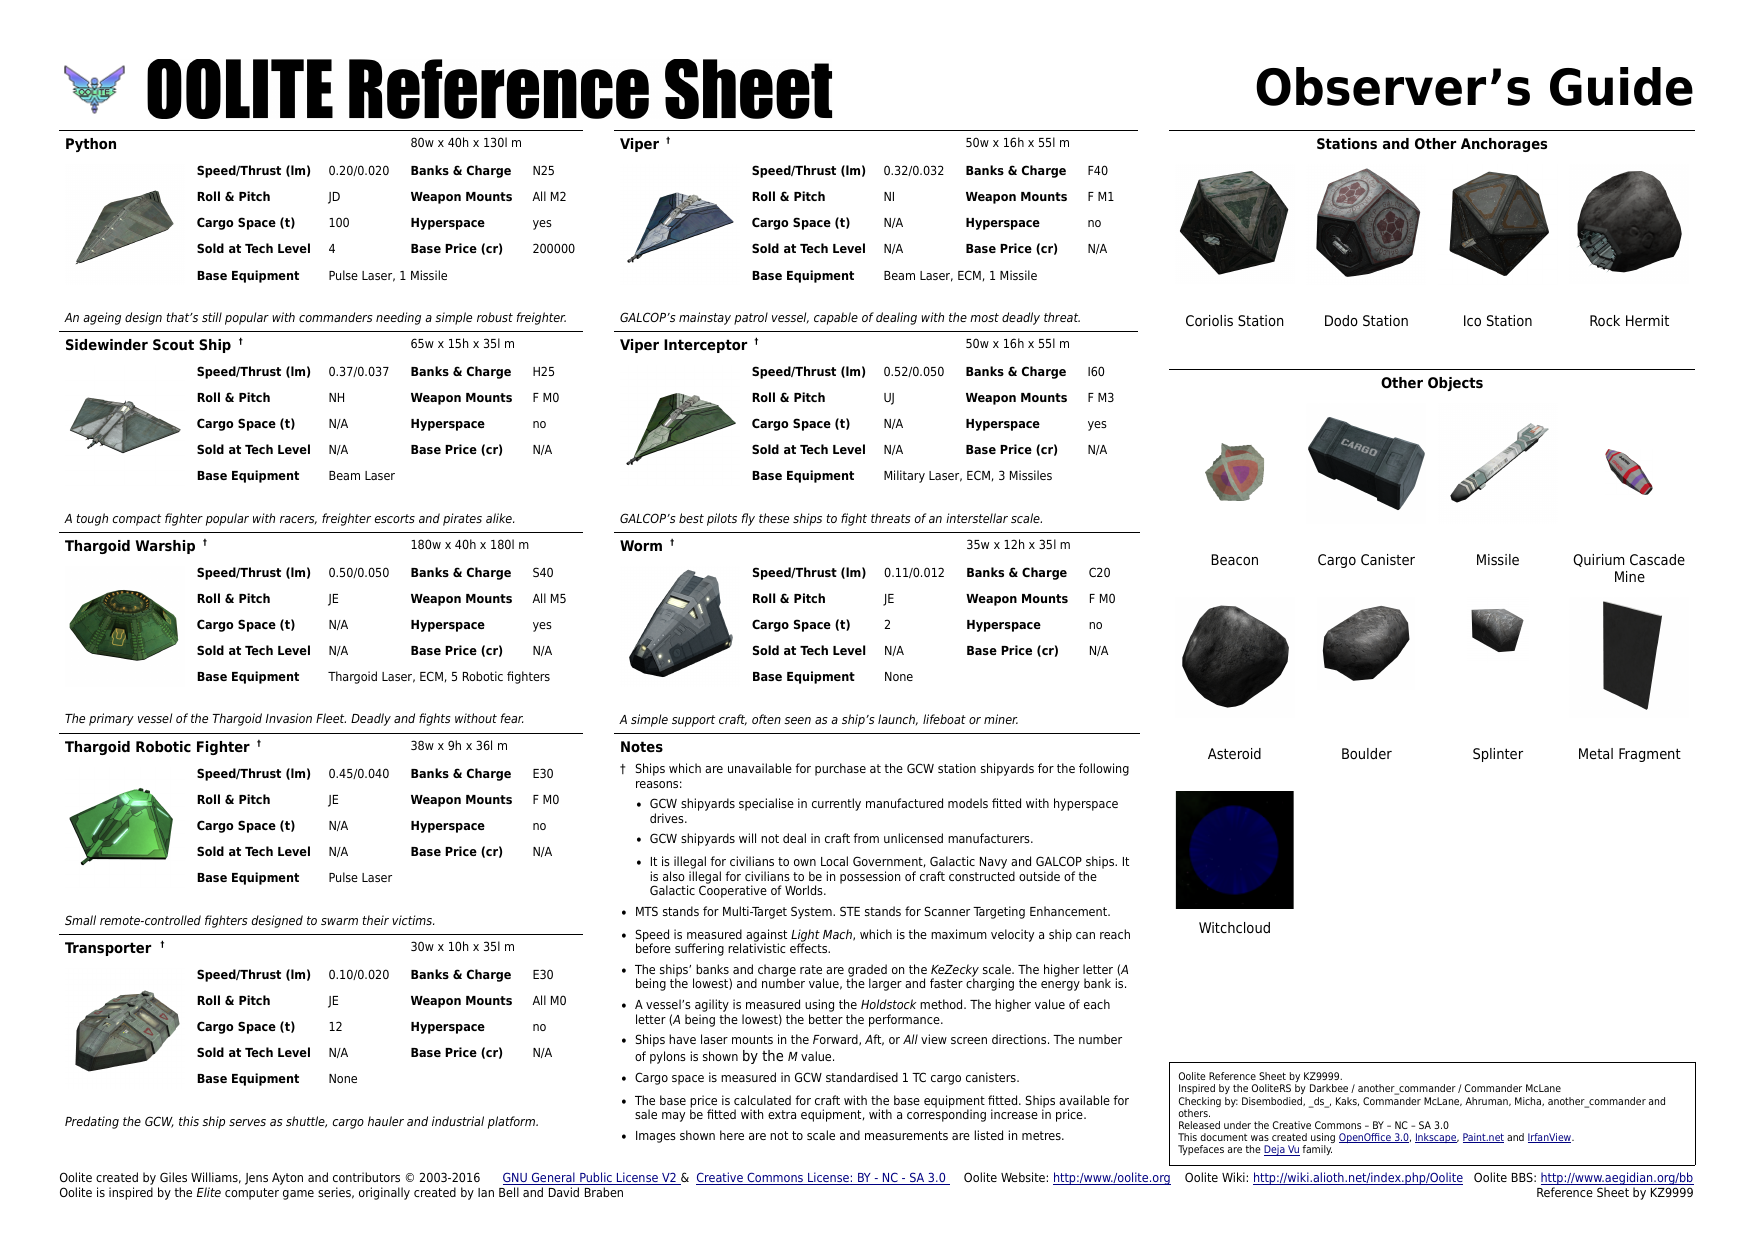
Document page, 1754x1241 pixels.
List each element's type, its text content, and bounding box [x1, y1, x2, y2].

table_cell The primary vessel of the Thargoid Invasion Fleet. Deadly and fights without fear. [59, 707, 583, 733]
table_cell 100 [323, 211, 404, 237]
table_cell Banks & Charge [961, 560, 1083, 586]
picture [64, 164, 186, 285]
table_cell Banks & Charge [405, 963, 526, 988]
table_cell [614, 797, 629, 832]
table_cell [1563, 598, 1569, 717]
table_cell [1563, 592, 1695, 597]
table_cell 0.20/0.020 [323, 159, 404, 184]
table_cell N25 [526, 159, 583, 184]
text Inspired by the OoliteRS by Darkbee / another_commander / Commander McLane [1178, 1083, 1686, 1095]
table_cell Base Price (cr) [405, 237, 526, 263]
table_cell Base Equipment [746, 263, 877, 305]
table_cell Thargoid Laser, ECM, 5 Robotic fighters [323, 665, 583, 707]
table_cell • [614, 1033, 629, 1071]
table_cell [59, 560, 191, 707]
table_cell E30 [526, 761, 583, 787]
table_cell N/A [878, 237, 959, 263]
table_cell NI [878, 185, 959, 211]
picture [1174, 164, 1295, 284]
table_cell [1169, 598, 1300, 740]
table_cell [1300, 159, 1432, 307]
table_cell Speed/Thrust (lm) [191, 761, 322, 787]
table_cell [1563, 914, 1695, 959]
table_cell Sold at Tech Level [191, 639, 322, 664]
table_cell Base Equipment [191, 263, 322, 305]
table_cell Banks & Charge [405, 159, 526, 184]
table_header Thargoid Warship † [59, 533, 404, 560]
table_cell 0.32/0.032 [878, 159, 959, 184]
table_cell JE [323, 586, 404, 612]
table_cell [1300, 786, 1432, 914]
table_cell Military Laser, ECM, 3 Missiles [878, 464, 1138, 506]
picture [64, 968, 186, 1089]
table_cell Boulder [1300, 740, 1432, 786]
picture [61, 56, 128, 122]
picture [1174, 597, 1295, 718]
table_cell [1169, 159, 1300, 307]
table_cell Banks & Charge [960, 159, 1081, 184]
table_cell GALCOP’s best pilots fly these ships to fight threats of an interstellar scale. [614, 506, 1138, 532]
table_cell N/A [323, 839, 404, 865]
table_cell 0.50/0.050 [323, 560, 404, 586]
table_cell Speed/Thrust (lm) [191, 159, 322, 184]
table_cell F M0 [1083, 586, 1140, 612]
table_cell Asteroid [1169, 740, 1300, 786]
table_header Python [59, 131, 404, 158]
table_cell GCW shipyards will not deal in craft from unlicensed manufacturers. [644, 832, 1140, 855]
picture [1437, 403, 1558, 524]
table_cell [614, 285, 746, 305]
table_cell Hyperspace [405, 211, 526, 237]
table_cell yes [526, 613, 583, 638]
table_cell [59, 285, 191, 305]
table_cell F40 [1081, 159, 1138, 184]
table_cell Base Price (cr) [960, 237, 1081, 263]
table_cell N/A [1081, 438, 1138, 463]
table_cell Sold at Tech Level [191, 438, 322, 463]
table_cell I60 [1081, 359, 1138, 385]
table_cell N/A [526, 839, 583, 865]
table_cell N/A [1081, 237, 1138, 263]
table_cell Weapon Mounts [960, 385, 1081, 411]
table_cell [1300, 398, 1432, 403]
table_cell F M1 [1081, 185, 1138, 211]
table_cell Roll & Pitch [191, 385, 322, 411]
table_cell JD [323, 185, 404, 211]
table_cell Sold at Tech Level [746, 438, 877, 463]
table_cell Images shown here are not to scale and measurements are listed in metres. [629, 1129, 1140, 1151]
table_cell [1432, 598, 1563, 740]
table_cell Predating the GCW, this ship serves as shuttle, cargo hauler and industrial platform. [59, 1109, 583, 1135]
table_cell [1563, 718, 1695, 740]
table_cell GALCOP’s mainstay patrol vessel, capable of dealing with the most deadly threat. [614, 305, 1138, 331]
table_cell NH [323, 385, 404, 411]
table_cell 0.52/0.050 [878, 359, 959, 385]
table_cell Cargo Space (t) [191, 211, 322, 237]
table_cell All M2 [526, 185, 583, 211]
table_cell The ships’ banks and charge rate are graded on the KeZecky scale. The higher letter (A being the lowest) and number value, the larger and faster charging the energy bank is. [629, 963, 1140, 998]
table_cell Cargo Space (t) [746, 411, 877, 437]
table_cell N/A [323, 438, 404, 463]
table_header Transporter † [59, 935, 404, 962]
table_cell Hyperspace [405, 411, 526, 437]
table_cell N/A [1083, 639, 1140, 664]
table_cell [1432, 786, 1563, 914]
table_cell no [526, 813, 583, 839]
table_cell 2 [878, 613, 961, 638]
table_cell N/A [323, 1041, 404, 1067]
table_cell Hyperspace [405, 813, 526, 839]
table_cell N/A [526, 1041, 583, 1067]
table_cell Weapon Mounts [405, 185, 526, 211]
table_cell 0.10/0.020 [323, 963, 404, 988]
table_cell 200000 [526, 237, 583, 263]
table_cell [614, 159, 746, 284]
table_header 35w x 12h x 35l m [961, 533, 1140, 560]
table_cell Coriolis Station [1169, 307, 1300, 352]
table_cell Roll & Pitch [746, 586, 878, 612]
table_cell The base price is calculated for craft with the base equipment fitted. Ships available for sale may be fitted with extra equipment, with a corresponding increase in price. [629, 1094, 1140, 1128]
table_cell H25 [526, 359, 583, 385]
picture [64, 767, 186, 888]
table_cell N/A [526, 438, 583, 463]
table_cell Speed/Thrust (lm) [746, 560, 878, 586]
table_cell N/A [323, 813, 404, 839]
table_cell Dodo Station [1300, 307, 1432, 352]
picture [147, 59, 833, 119]
table_cell Hyperspace [405, 1015, 526, 1041]
table_cell no [526, 411, 583, 437]
table_cell Cargo Canister [1300, 546, 1432, 592]
table_cell JE [323, 989, 404, 1014]
table_header 30w x 10h x 35l m [405, 935, 583, 962]
table_header Sidewinder Scout Ship † [59, 332, 404, 359]
picture [619, 365, 740, 486]
table_header 50w x 16h x 55l m [960, 131, 1138, 158]
table_cell Speed is measured against Light Mach, which is the maximum velocity a ship can reach before suffering relativistic effects. [629, 928, 1140, 963]
table_cell Cargo Space (t) [191, 613, 322, 638]
table_cell Weapon Mounts [960, 185, 1081, 211]
table_cell Base Price (cr) [961, 639, 1083, 664]
table_cell • [629, 832, 643, 855]
text This document was created using OpenOffice 3.0, Inkscape, Paint.net and IrfanView. [1178, 1132, 1686, 1144]
picture [1437, 164, 1558, 285]
table_cell A simple support craft, often seen as a ship’s launch, lifeboat or miner. [614, 707, 1140, 733]
table_cell Speed/Thrust (lm) [191, 359, 322, 385]
table_cell Banks & Charge [405, 359, 526, 385]
table_cell [1563, 786, 1695, 914]
table_cell Weapon Mounts [961, 586, 1083, 612]
table_cell Cargo Space (t) [191, 813, 322, 839]
table_cell Notes [614, 734, 1140, 762]
table_cell Pulse Laser [323, 865, 583, 908]
table_cell [1563, 398, 1695, 546]
table_cell [1432, 592, 1563, 597]
table_cell Missile [1432, 546, 1563, 592]
table_header 80w x 40h x 130l m [405, 131, 583, 158]
table_cell [1300, 592, 1432, 597]
table_cell MTS stands for Multi-Target System. STE stands for Scanner Targeting Enhancement. [629, 905, 1140, 928]
table_cell F M0 [526, 385, 583, 411]
picture [619, 566, 741, 687]
picture [1605, 449, 1653, 495]
picture [1205, 443, 1265, 501]
table_cell Beam Laser [323, 464, 583, 506]
table_cell Base Price (cr) [405, 639, 526, 664]
table_cell Cargo Space (t) [746, 211, 877, 237]
picture [619, 164, 740, 285]
table_cell Banks & Charge [960, 359, 1081, 385]
table_cell GCW shipyards specialise in currently manufactured models fitted with hyperspace drives. [644, 797, 1140, 832]
text Oolite Reference Sheet by KZ9999. [1178, 1071, 1686, 1083]
table_cell Hyperspace [961, 613, 1083, 638]
table_cell [614, 855, 629, 905]
picture [1175, 791, 1294, 909]
picture [1569, 597, 1689, 718]
text Typefaces are the Deja Vu family. [1178, 1144, 1686, 1156]
table_cell [1432, 404, 1437, 523]
table_cell [614, 560, 746, 707]
table_cell • [614, 1129, 629, 1151]
table_header 50w x 16h x 55l m [960, 332, 1138, 359]
table_cell An ageing design that’s still popular with commanders needing a simple robust freighter. [59, 305, 583, 331]
table_cell None [878, 665, 1140, 707]
picture [1466, 597, 1529, 663]
table_cell F M3 [1081, 385, 1138, 411]
table_cell Banks & Charge [405, 560, 526, 586]
table_header 65w x 15h x 35l m [405, 332, 583, 359]
table_cell [59, 159, 191, 284]
table_cell [1300, 524, 1432, 546]
table_cell • [614, 1071, 629, 1093]
table_cell [1432, 524, 1563, 546]
table_cell Base Equipment [191, 1067, 322, 1109]
table_cell All M5 [526, 586, 583, 612]
table_cell N/A [878, 438, 959, 463]
table_header 38w x 9h x 36l m [405, 734, 583, 761]
table_cell Witchcloud [1169, 914, 1300, 959]
table_cell C20 [1083, 560, 1140, 586]
table_cell [1300, 404, 1306, 523]
table_cell Base Price (cr) [960, 438, 1081, 463]
table_cell [1689, 598, 1695, 717]
table_cell no [526, 1015, 583, 1041]
table_cell Small remote-controlled fighters designed to swarm their victims. [59, 908, 583, 934]
table_cell Speed/Thrust (lm) [191, 963, 322, 988]
table_cell N/A [526, 639, 583, 664]
table_cell N/A [323, 411, 404, 437]
table_cell Roll & Pitch [746, 185, 877, 211]
table_cell [1432, 398, 1563, 403]
table_cell [59, 1089, 191, 1109]
table_cell It is illegal for civilians to own Local Government, Galactic Navy and GALCOP ships. It is also illegal for civilians to be in possession of craft constructed outside of the Galactic Cooperative of Worlds. [644, 855, 1140, 905]
table_header Other Objects [1169, 370, 1695, 398]
table_cell • [614, 1094, 629, 1128]
table_cell Base Equipment [191, 665, 322, 707]
table_cell [1427, 404, 1432, 523]
table_cell Roll & Pitch [191, 989, 322, 1014]
table_cell [614, 832, 629, 855]
table_cell 4 [323, 237, 404, 263]
text Released under the Creative Commons – BY – NC – SA 3.0 [1178, 1119, 1686, 1132]
table_cell • [614, 963, 629, 998]
table_cell JE [323, 787, 404, 813]
table_cell Base Equipment [191, 865, 322, 908]
table_cell Roll & Pitch [191, 586, 322, 612]
table_cell Pulse Laser, 1 Missile [323, 263, 583, 305]
table_cell Base Price (cr) [405, 1041, 526, 1067]
table_cell Beam Laser, ECM, 1 Missile [878, 263, 1138, 305]
table_header Thargoid Robotic Fighter † [59, 734, 404, 761]
table_cell Base Price (cr) [405, 438, 526, 463]
table_cell Base Equipment [191, 464, 322, 506]
table_cell Hyperspace [405, 613, 526, 638]
table_cell Base Equipment [746, 665, 878, 707]
table_cell Weapon Mounts [405, 787, 526, 813]
table_cell [59, 888, 191, 908]
table_cell Sold at Tech Level [191, 1041, 322, 1067]
table_cell Cargo Space (t) [191, 411, 322, 437]
table_cell • [614, 998, 629, 1033]
table_header Worm † [614, 533, 961, 560]
table_cell Banks & Charge [405, 761, 526, 787]
table_cell Splinter [1432, 740, 1563, 786]
table_cell no [1083, 613, 1140, 638]
table_cell [1300, 598, 1432, 740]
table_cell Cargo space is measured in GCW standardised 1 TC cargo canisters. [629, 1071, 1140, 1093]
table_cell • [629, 855, 643, 905]
table_cell Hyperspace [960, 411, 1081, 437]
table_cell Sold at Tech Level [191, 237, 322, 263]
table_cell Hyperspace [960, 211, 1081, 237]
picture [1306, 403, 1427, 524]
picture [1569, 164, 1689, 284]
table_cell [1432, 914, 1563, 959]
table_cell E30 [526, 963, 583, 988]
table_cell [59, 761, 191, 887]
table_cell Roll & Pitch [191, 787, 322, 813]
table_cell Base Equipment [746, 464, 877, 506]
table_cell [614, 359, 746, 506]
table_cell Roll & Pitch [191, 185, 322, 211]
table_cell 0.37/0.037 [323, 359, 404, 385]
table_cell Ships have laser mounts in the Forward, Aft, or All view screen directions. The number of pylons is shown by the M value. [629, 1033, 1140, 1071]
table_cell N/A [878, 211, 959, 237]
table_header 180w x 40h x 180l m [405, 533, 583, 560]
table_cell Speed/Thrust (lm) [746, 159, 877, 184]
table_cell Roll & Pitch [746, 385, 877, 411]
table_cell JE [878, 586, 961, 612]
table_cell [1432, 159, 1563, 307]
table_cell 0.11/0.012 [878, 560, 961, 586]
table_cell • [629, 797, 643, 832]
table_cell † [614, 762, 629, 797]
table_cell [59, 963, 191, 1088]
table_cell [1563, 159, 1695, 307]
picture [1306, 164, 1427, 285]
table_cell F M0 [526, 787, 583, 813]
table_cell [1169, 592, 1300, 597]
table_cell • [614, 905, 629, 928]
table_cell S40 [526, 560, 583, 586]
table_cell [1169, 398, 1300, 546]
table_cell Speed/Thrust (lm) [746, 359, 877, 385]
table_cell Base Price (cr) [405, 839, 526, 865]
table_cell [1558, 404, 1563, 523]
text Checking by: Disembodied, _ds_, Kaks, Commander McLane, Ahruman, Micha, another_commander and others. [1178, 1095, 1686, 1119]
table_cell None [323, 1067, 583, 1109]
table_cell Metal Fragment [1563, 740, 1695, 786]
table_cell UJ [878, 385, 959, 411]
table_cell Ico Station [1432, 307, 1563, 352]
table_cell yes [526, 211, 583, 237]
table_cell A tough compact fighter popular with racers, freighter escorts and pirates alike. [59, 506, 583, 532]
table_cell [59, 359, 191, 506]
table_cell N/A [878, 411, 959, 437]
table_cell Sold at Tech Level [746, 237, 877, 263]
table_cell [1300, 914, 1432, 959]
table_cell N/A [323, 639, 404, 664]
table_cell • [614, 928, 629, 963]
table_header Viper Interceptor † [614, 332, 959, 359]
table_cell All M0 [526, 989, 583, 1014]
table_cell N/A [323, 613, 404, 638]
table_cell Sold at Tech Level [746, 639, 878, 664]
picture [64, 566, 186, 687]
table_cell 0.45/0.040 [323, 761, 404, 787]
table_cell Rock Hermit [1563, 307, 1695, 352]
table_cell N/A [878, 639, 961, 664]
table_cell Quirium Cascade Mine [1563, 546, 1695, 592]
table_cell Weapon Mounts [405, 586, 526, 612]
table_cell 12 [323, 1015, 404, 1041]
table_cell Ships which are unavailable for purchase at the GCW station shipyards for the following reasons: [629, 762, 1140, 797]
table_header Stations and Other Anchorages [1169, 131, 1695, 158]
table_cell no [1081, 211, 1138, 237]
picture [1317, 597, 1416, 690]
table_cell Cargo Space (t) [746, 613, 878, 638]
table_cell A vessel’s agility is measured using the Holdstock method. The higher value of each letter (A being the lowest) the better the performance. [629, 998, 1140, 1033]
table_cell Speed/Thrust (lm) [191, 560, 322, 586]
table_cell Sold at Tech Level [191, 839, 322, 865]
table_cell Weapon Mounts [405, 989, 526, 1014]
picture [64, 365, 186, 486]
table_header Viper † [614, 131, 959, 158]
table_cell [1169, 786, 1300, 914]
table_cell Beacon [1169, 546, 1300, 592]
table_cell Weapon Mounts [405, 385, 526, 411]
table_cell yes [1081, 411, 1138, 437]
table_cell Cargo Space (t) [191, 1015, 322, 1041]
